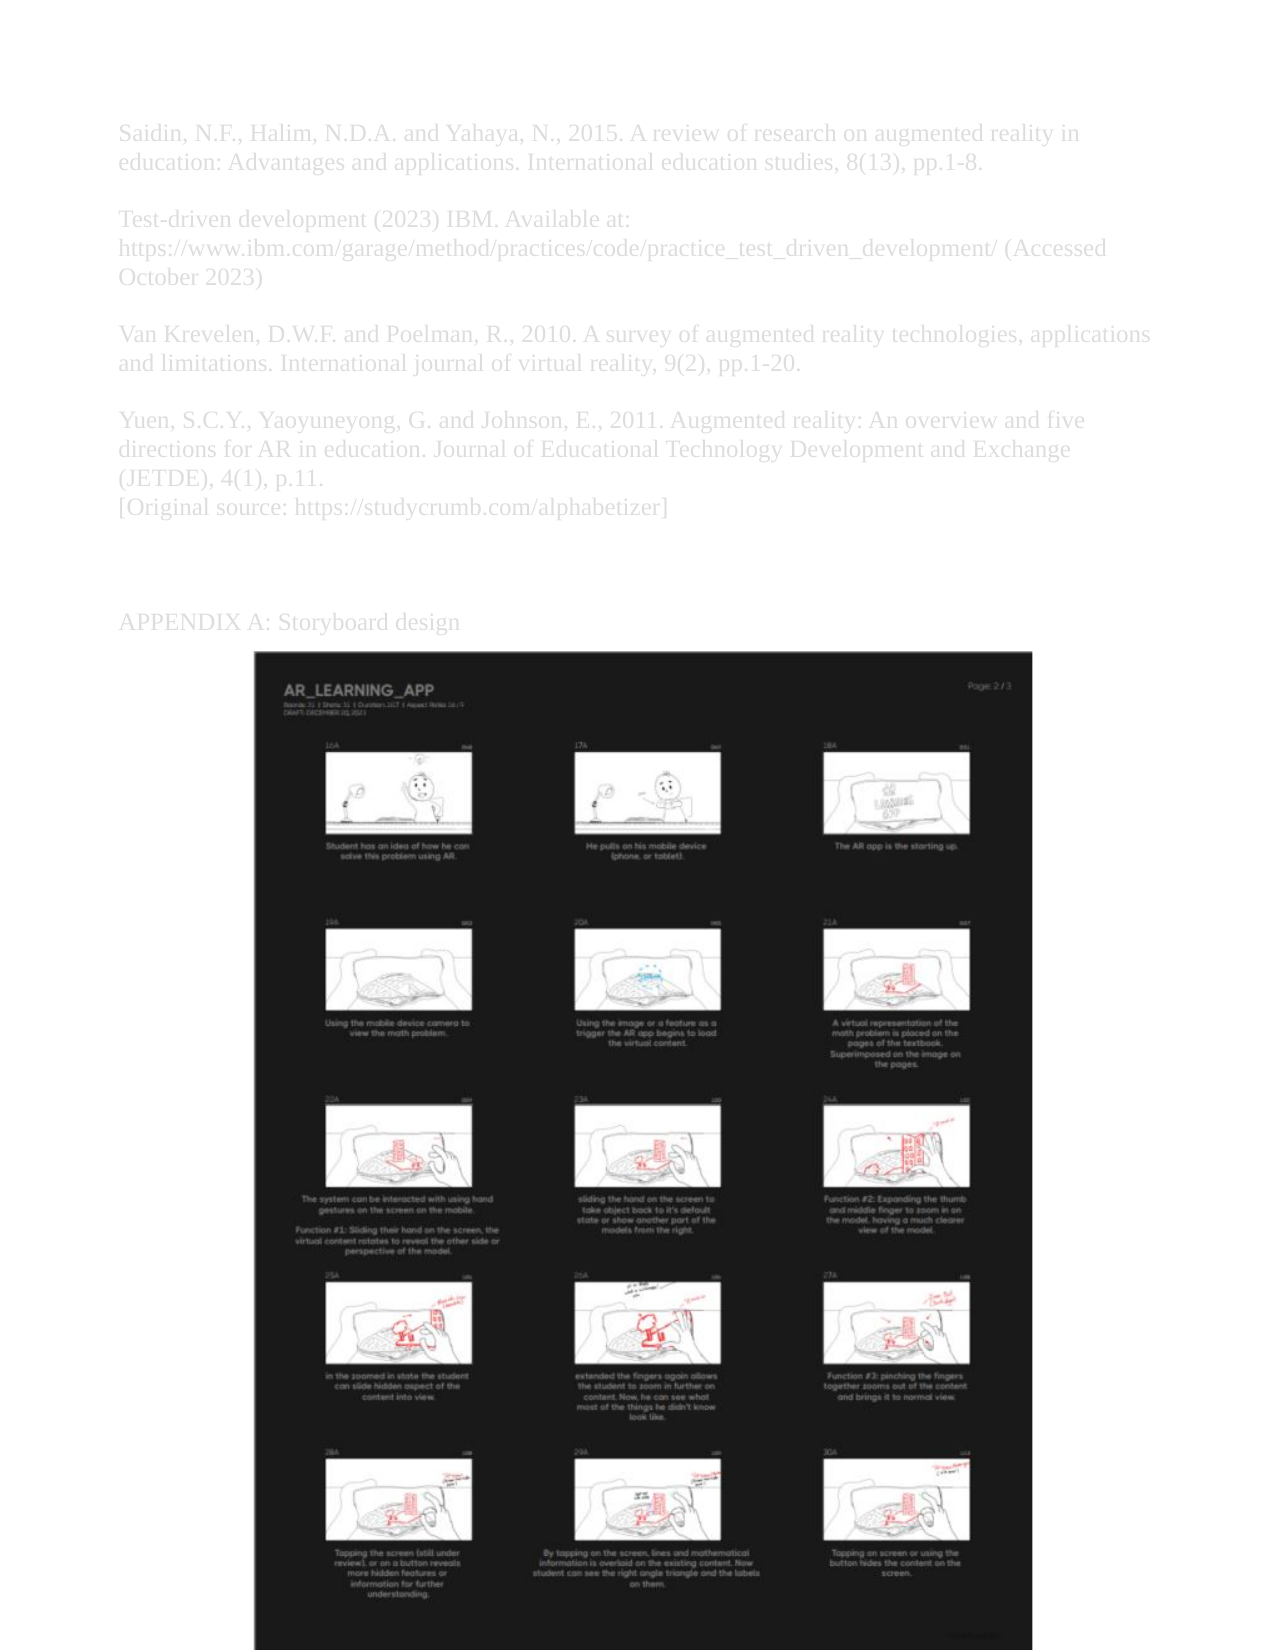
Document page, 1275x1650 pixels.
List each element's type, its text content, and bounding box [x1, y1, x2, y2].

text Yuen, S.C.Y., Yaoyuneyong, G. and Johnson, E., 2011. Augmented reality: An overview and five directions for AR in education. Journal of Educational Technology Development and Exchange (JETDE), 4(1), p.11. [118, 406, 1157, 492]
picture [253, 651, 1033, 1650]
text Van Krevelen, D.W.F. and Poelman, R., 2010. A survey of augmented reality technologies, applications and limitations. International journal of virtual reality, 9(2), pp.1-20. [118, 319, 1157, 377]
text Saidin, N.F., Halim, N.D.A. and Yahaya, N., 2015. A review of research on augmented reality in education: Advantages and applications. International education studies, 8(13), pp.1-8. [118, 118, 1157, 176]
text APPENDIX A: Storyboard design [118, 607, 1157, 636]
text Test-driven development (2023) IBM. Available at: https://www.ibm.com/garage/method/practices/code/practice_test_driven_development/ (Accessed October 2023) [118, 204, 1157, 291]
text [Original source: https://studycrumb.com/alphabetizer] [118, 492, 1157, 521]
